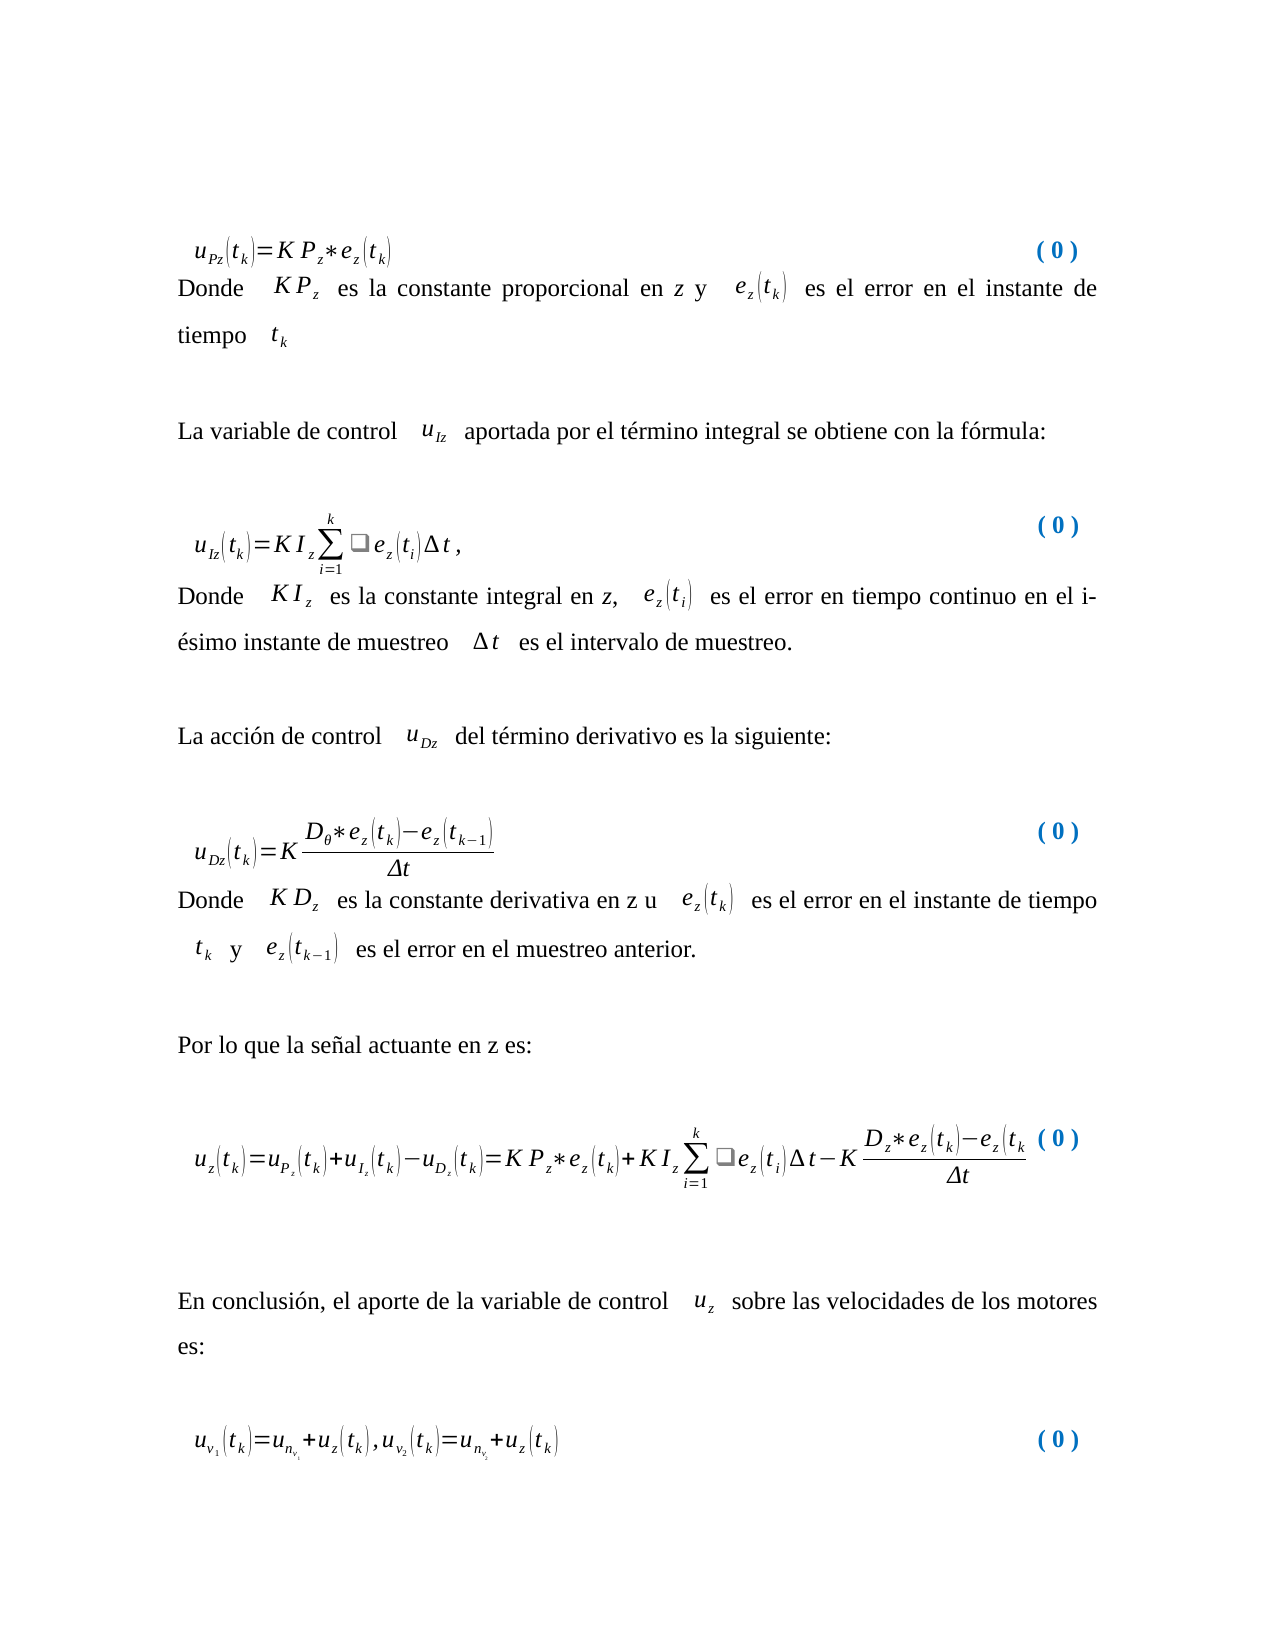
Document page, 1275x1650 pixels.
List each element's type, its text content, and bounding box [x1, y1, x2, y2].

table_header [165, 1123, 1026, 1192]
text Por lo que la señal actuante en z es: [177, 1030, 1098, 1059]
text Donde es la constante derivativa en z u es el error en el instante de tiempo y es el error en el muestreo anterior. [177, 882, 1098, 966]
text En conclusión, el aporte de la variable de control sobre las velocidades de los motores es: [177, 1285, 1098, 1360]
table_header [165, 235, 1025, 270]
text La variable de control aportada por el término integral se obtiene con la fórmula: [177, 415, 1098, 446]
table_header [165, 816, 1026, 882]
text La acción de control del término derivativo es la siguiente: [177, 720, 1098, 751]
text Donde es la constante proporcional en z y es el error en el instante de tiempo [177, 270, 1098, 351]
table_header ( 0 ) [1026, 816, 1128, 882]
table_header ( 0 ) [1026, 511, 1128, 578]
text Donde es la constante integral en z, es el error en tiempo continuo en el i-ésimo instante de muestreo es el intervalo de muestreo. [177, 578, 1098, 656]
table_header [165, 511, 1026, 578]
table_header ( 0 ) [1025, 235, 1128, 270]
table_header [165, 1424, 1026, 1461]
table_header ( 0 ) [1026, 1424, 1128, 1461]
table_header ( 0 ) [1026, 1123, 1128, 1192]
